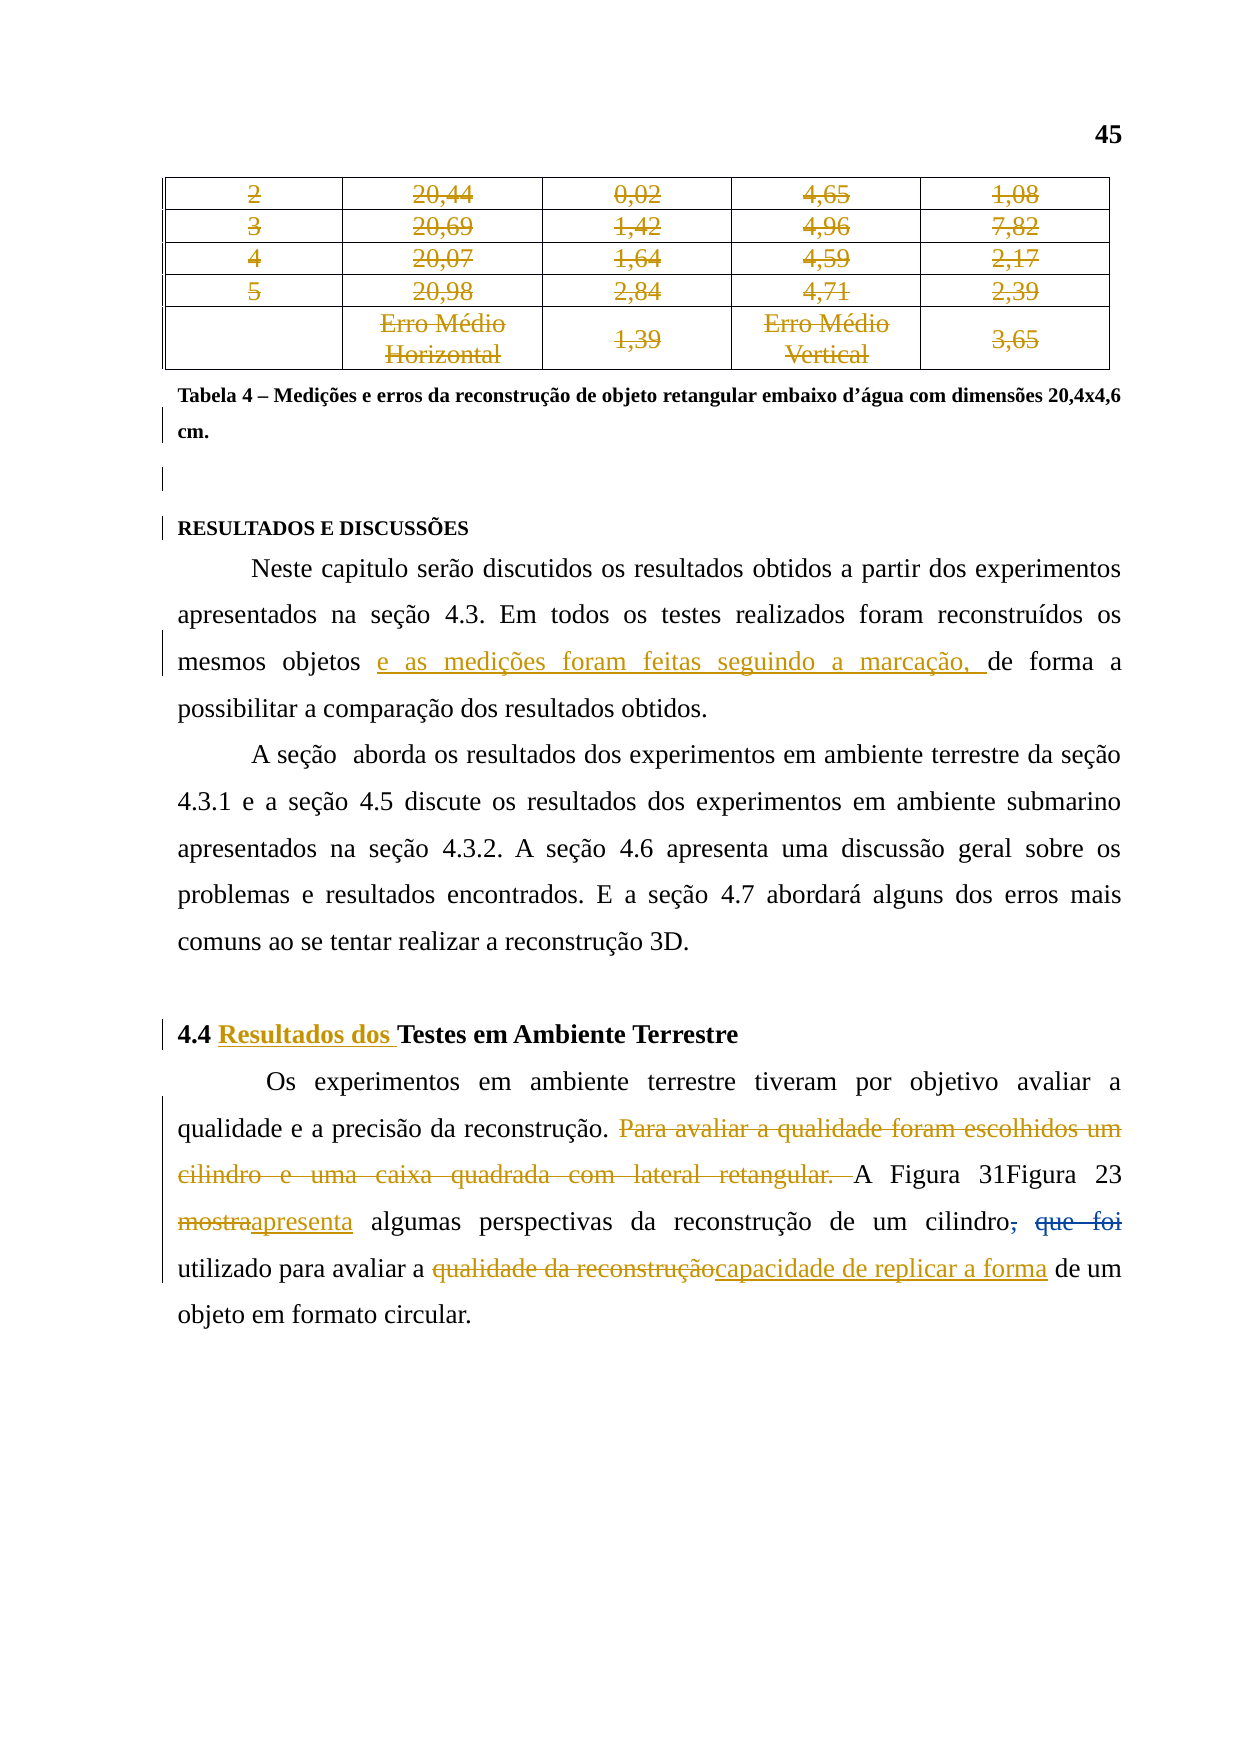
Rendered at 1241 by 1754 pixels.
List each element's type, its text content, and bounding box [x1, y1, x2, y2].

table_cell [343, 178, 542, 209]
text Neste capitulo serão discutidos os resultados obtidos a partir dos experimentos apresentados na seção 4.3. Em todos os testes realizados foram reconstruídos os mesmos objetos e as medições foram feitas seguindo a marcação, de forma a possibilitar a comparação dos resultados obtidos. [177, 552, 1122, 723]
table_cell [921, 307, 1109, 369]
table_cell [166, 178, 342, 209]
table_cell [343, 275, 542, 306]
text Tabela 4 – Medições e erros da reconstrução de objeto retangular embaixo d’água com dimensões 20,4x4,6 cm.RESULTADOS E DISCUSSÕES [177, 383, 1122, 443]
table_cell [543, 210, 731, 242]
table_cell [543, 307, 731, 369]
table_cell [921, 178, 1109, 209]
table_cell [166, 210, 342, 242]
table_cell [732, 307, 920, 369]
table_cell [166, 275, 342, 306]
text A seção aborda os resultados dos experimentos em ambiente terrestre da seção 4.3.1 e a seção 4.5 discute os resultados dos experimentos em ambiente submarino apresentados na seção 4.3.2. A seção 4.6 apresenta uma discussão geral sobre os problemas e resultados encontrados. E a seção 4.7 abordará alguns dos erros mais comuns ao se tentar realizar a reconstrução 3D. [177, 739, 1122, 956]
table_cell [343, 210, 542, 242]
table_cell [732, 178, 920, 209]
table_cell [166, 307, 342, 369]
subtitle Resultados dos Testes em Ambiente Terrestre [177, 1019, 1122, 1050]
table_cell [543, 275, 731, 306]
table_cell [166, 243, 342, 274]
table_cell [921, 275, 1109, 306]
table_cell [921, 243, 1109, 274]
table_cell [921, 210, 1109, 242]
table_cell [732, 243, 920, 274]
text Os experimentos em ambiente terrestre tiveram por objetivo avaliar a qualidade e a precisão da reconstrução. A Figura 31Figura 23 apresenta algumas perspectivas da reconstrução de um cilindro utilizado para avaliar a capacidade de replicar a forma de um objeto em formato circular. [177, 1065, 1122, 1330]
table_cell [343, 307, 542, 369]
table_cell [543, 243, 731, 274]
table_cell [732, 275, 920, 306]
table_cell [732, 210, 920, 242]
table_cell [543, 178, 731, 209]
table_cell [343, 243, 542, 274]
